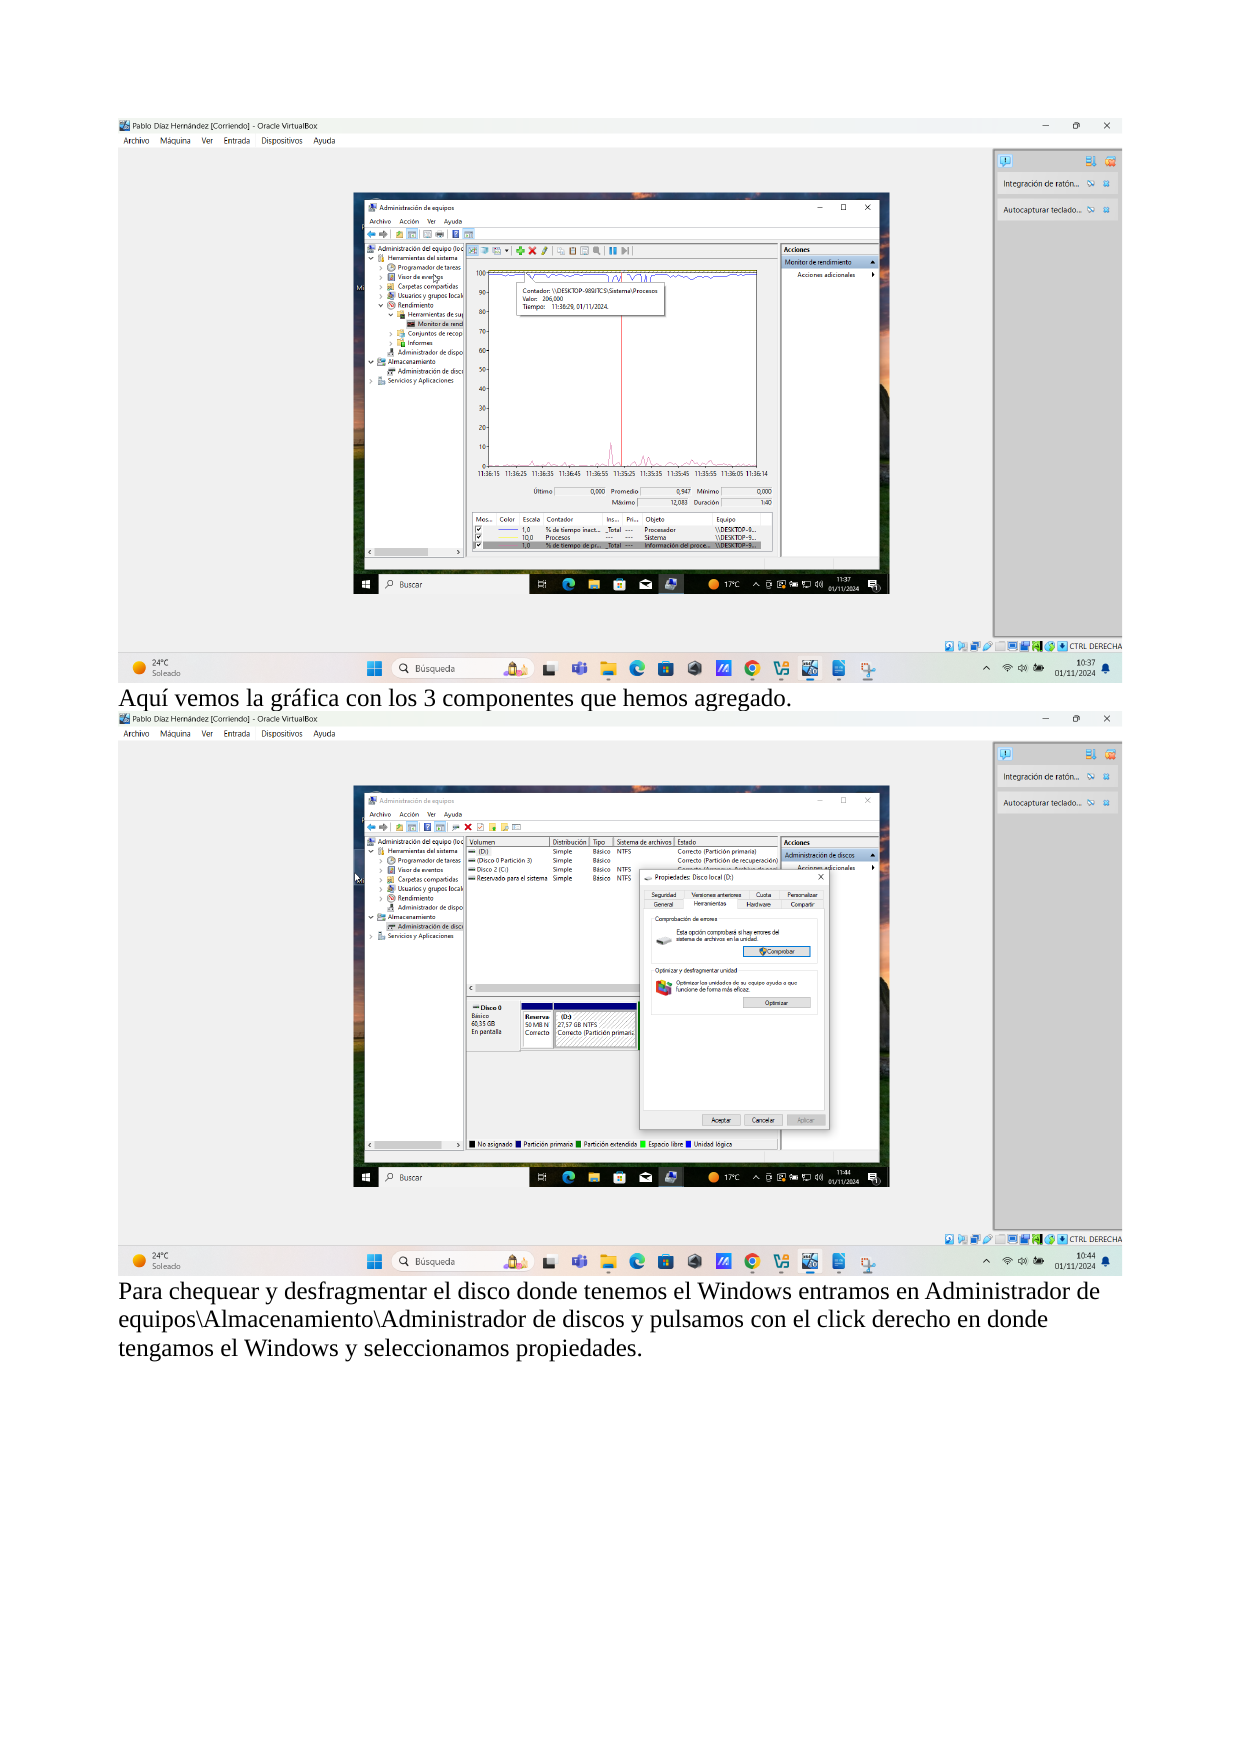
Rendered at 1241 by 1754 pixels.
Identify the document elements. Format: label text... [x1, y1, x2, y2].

text Para chequear y desfragmentar el disco donde tenemos el Windows entramos en Administrador de equipos\Almacenamiento\Administrador de discos y pulsamos con el click derecho en donde tengamos el Windows y seleccionamos propiedades. [118, 1276, 1122, 1362]
text Aquí vemos la gráfica con los 3 componentes que hemos agregado. [118, 683, 1122, 711]
picture [118, 118, 1123, 683]
picture [118, 711, 1123, 1276]
